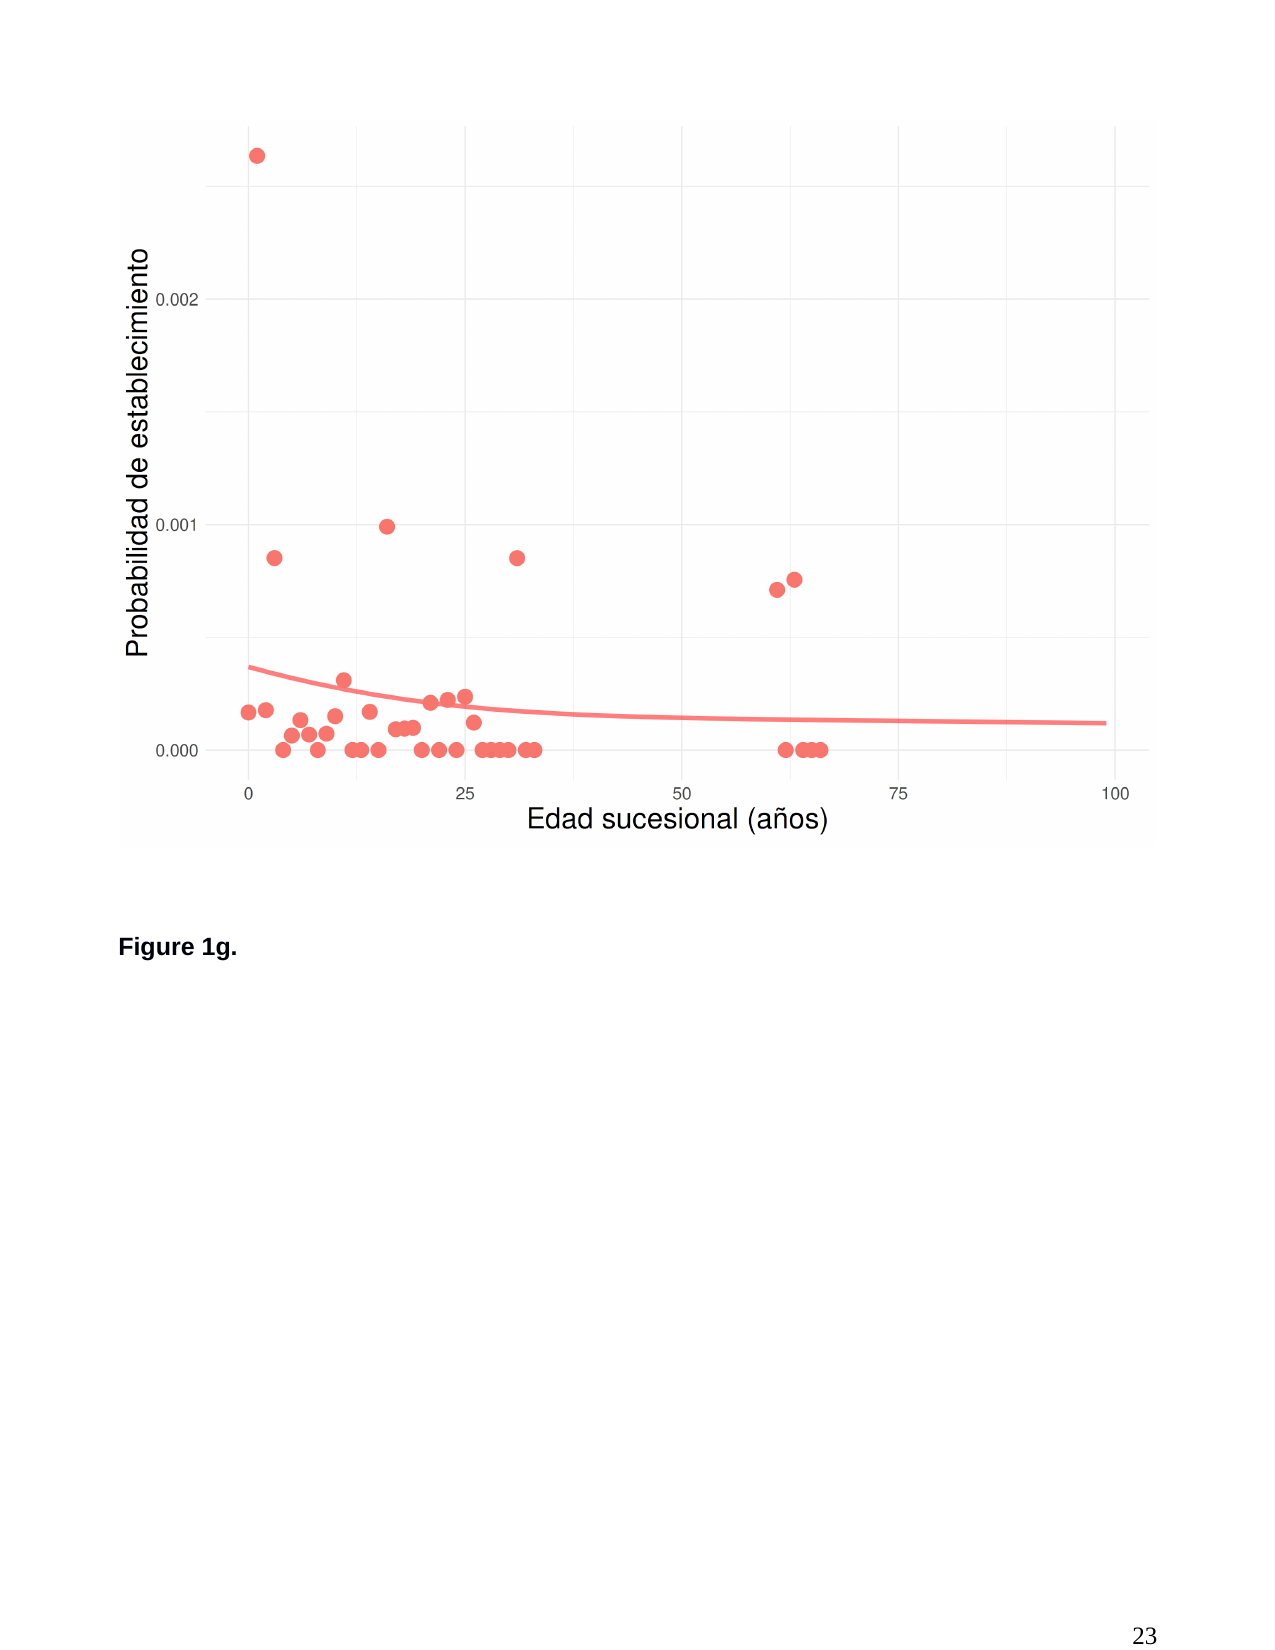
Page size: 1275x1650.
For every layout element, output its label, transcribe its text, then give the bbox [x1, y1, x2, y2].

picture [118, 118, 1157, 846]
text Figure 1g. [118, 931, 1157, 960]
